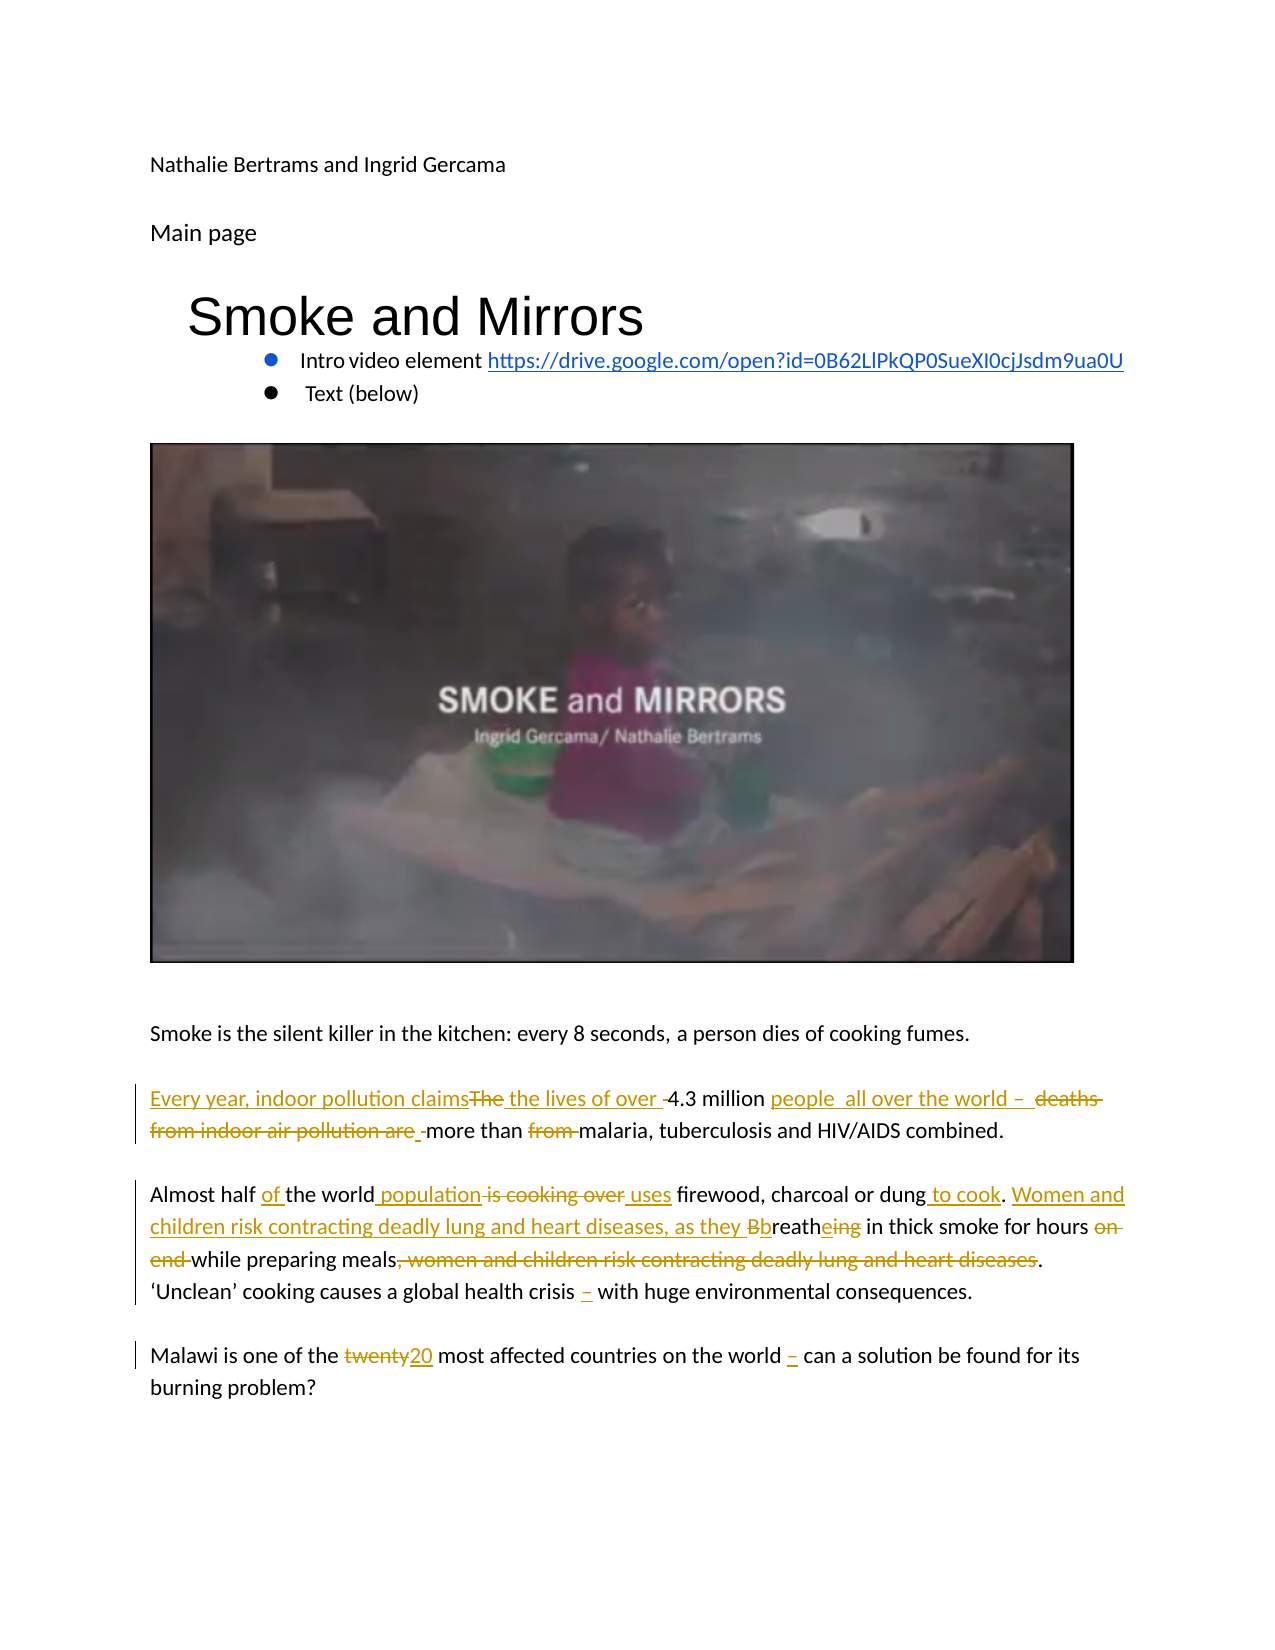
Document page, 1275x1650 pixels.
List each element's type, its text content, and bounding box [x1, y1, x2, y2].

text Every year, indoor pollution claims the lives of over 4.3 million people all over the world – more than malaria, tuberculosis and HIV/AIDS combined. [150, 1084, 1125, 1144]
text Malawi is one of the 20 most affected countries on the world – can a solution be found for its burning problem? [150, 1341, 1125, 1401]
list Text (below) [225, 379, 1125, 407]
text Almost half of the world population uses firewood, charcoal or dung to cook. Women and children risk contracting deadly lung and heart diseases, as they breathe in thick smoke for hours while preparing meals. ‘Unclean’ cooking causes a global health crisis – with huge environmental consequences. [150, 1180, 1125, 1305]
title Smoke and Mirrors [187, 284, 1125, 347]
text Smoke is the silent killer in the kitchen: every 8 seconds, a person dies of cooking fumes. [150, 1019, 1125, 1047]
text Nathalie Bertrams and Ingrid Gercama [150, 150, 1125, 178]
list Intro video element https://drive.google.com/open?id=0B62LlPkQP0SueXI0cjJsdm9ua0U [225, 347, 1125, 375]
text Main page [150, 217, 1125, 248]
picture [150, 443, 1075, 963]
